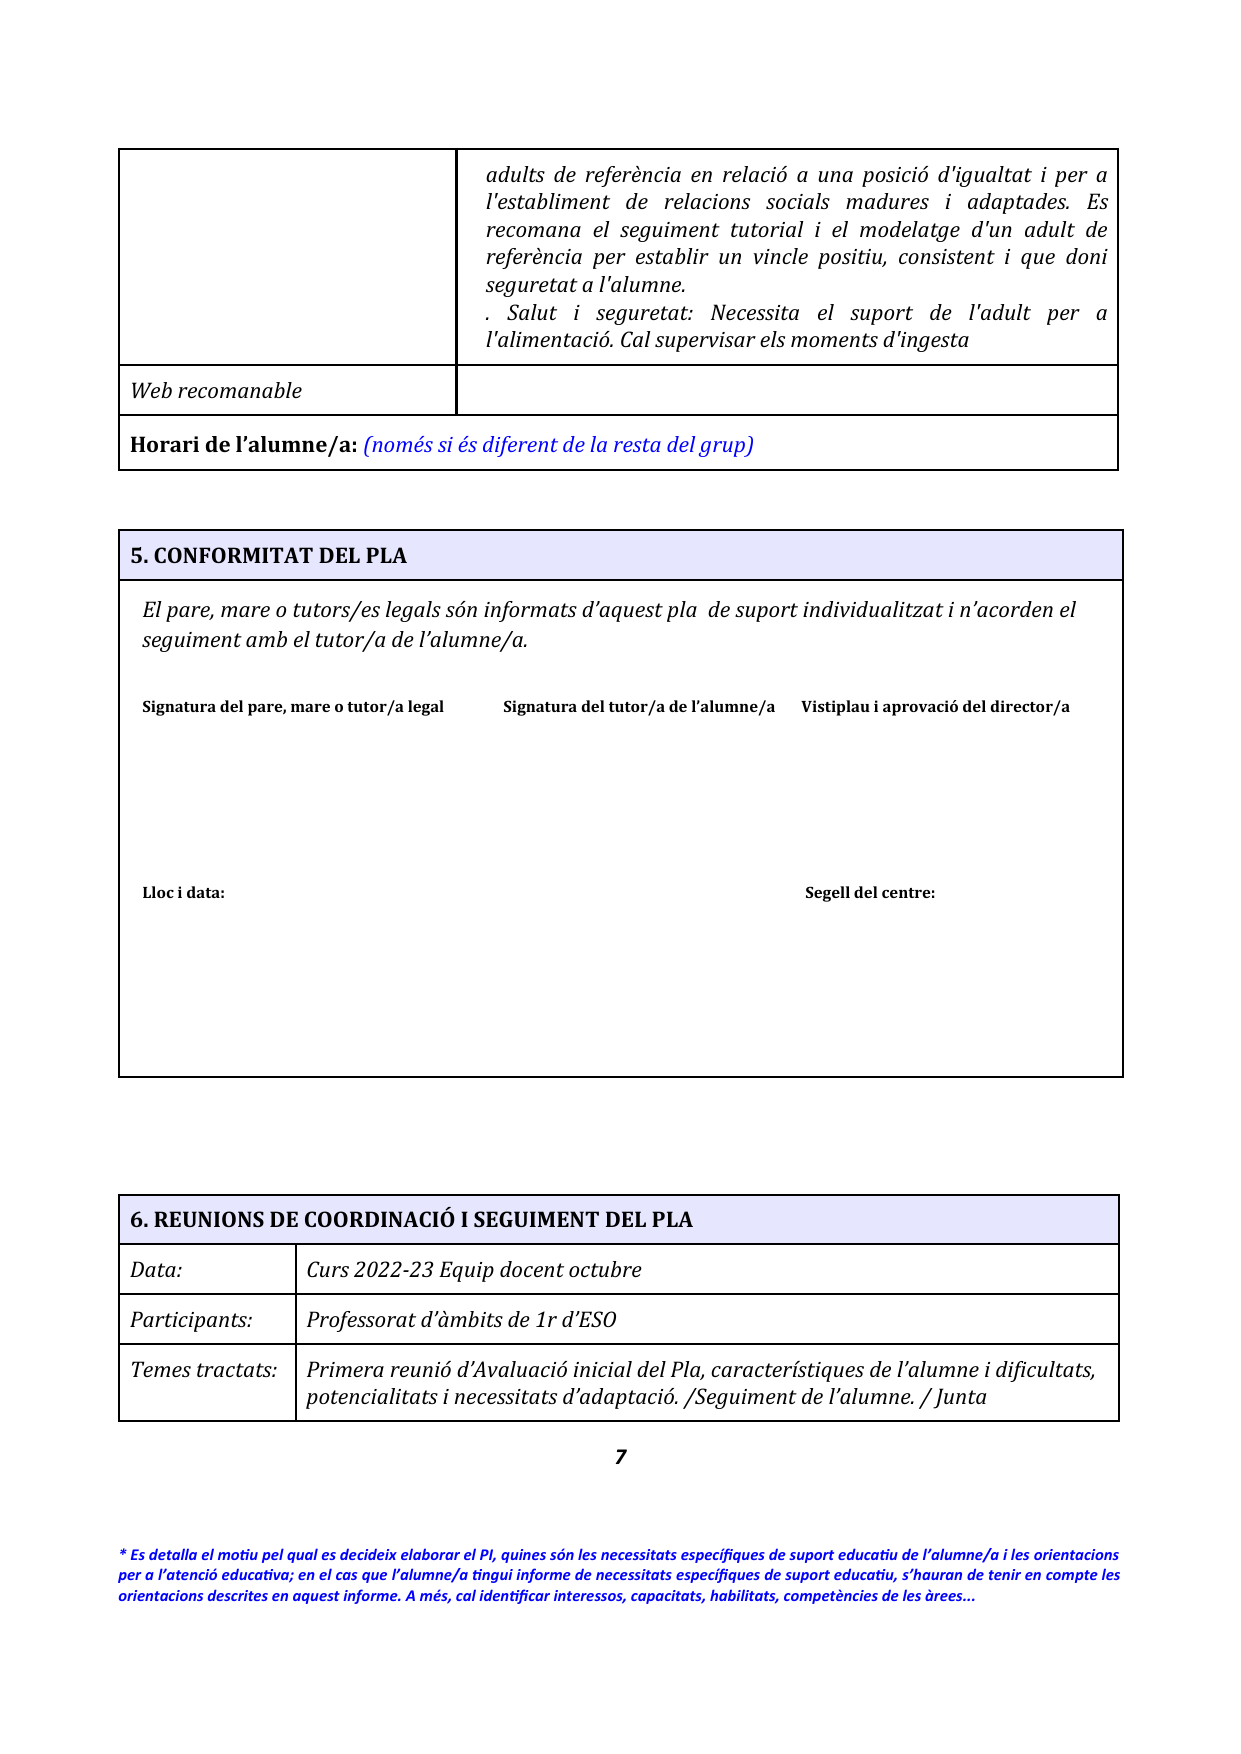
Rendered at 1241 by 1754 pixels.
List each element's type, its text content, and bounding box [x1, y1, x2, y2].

table_cell Data: [120, 1245, 295, 1293]
table_header 5. CONFORMITAT DEL PLA [120, 531, 1122, 579]
table_cell Temes tractats: [120, 1345, 295, 1419]
table_cell Curs 2022-23 Equip docent octubre [297, 1245, 1118, 1293]
table_cell Professorat d’àmbits de 1r d’ESO [297, 1295, 1118, 1343]
table_cell Primera reunió d’Avaluació inicial del Pla, característiques de l’alumne i dificultats, potencialitats i necessitats d’adaptació. /Seguiment de l’alumne. / Junta [297, 1345, 1118, 1419]
table_cell El pare, mare o tutors/es legals són informats d’aquest pla de suport individualitzat i n’acorden el seguiment amb el tutor/a de l’alumne/a. Signatura del pare, mare o tutor/a legal Signatura del tutor/a de l’alumne/a Vistiplau i aprovació del director/a Lloc i data: Segell del centre: [120, 581, 1122, 1076]
table_cell Web recomanable [120, 366, 455, 414]
table_header 6. REUNIONS DE COORDINACIÓ I SEGUIMENT DEL PLA [120, 1196, 1118, 1243]
table_cell [120, 150, 455, 364]
table_cell adults de referència en relació a una posició d'igualtat i per a l'establiment de relacions socials madures i adaptades. Es recomana el seguiment tutorial i el modelatge d'un adult de referència per establir un vincle positiu, consistent i que doni seguretat a l'alumne. . Salut i seguretat: Necessita el suport de l'adult per a l'alimentació. Cal supervisar els moments d'ingesta [458, 150, 1117, 364]
table_cell [458, 366, 1117, 414]
table_cell Horari de l’alumne/a: (només si és diferent de la resta del grup) [120, 416, 1117, 469]
table_cell Participants: [120, 1295, 295, 1343]
